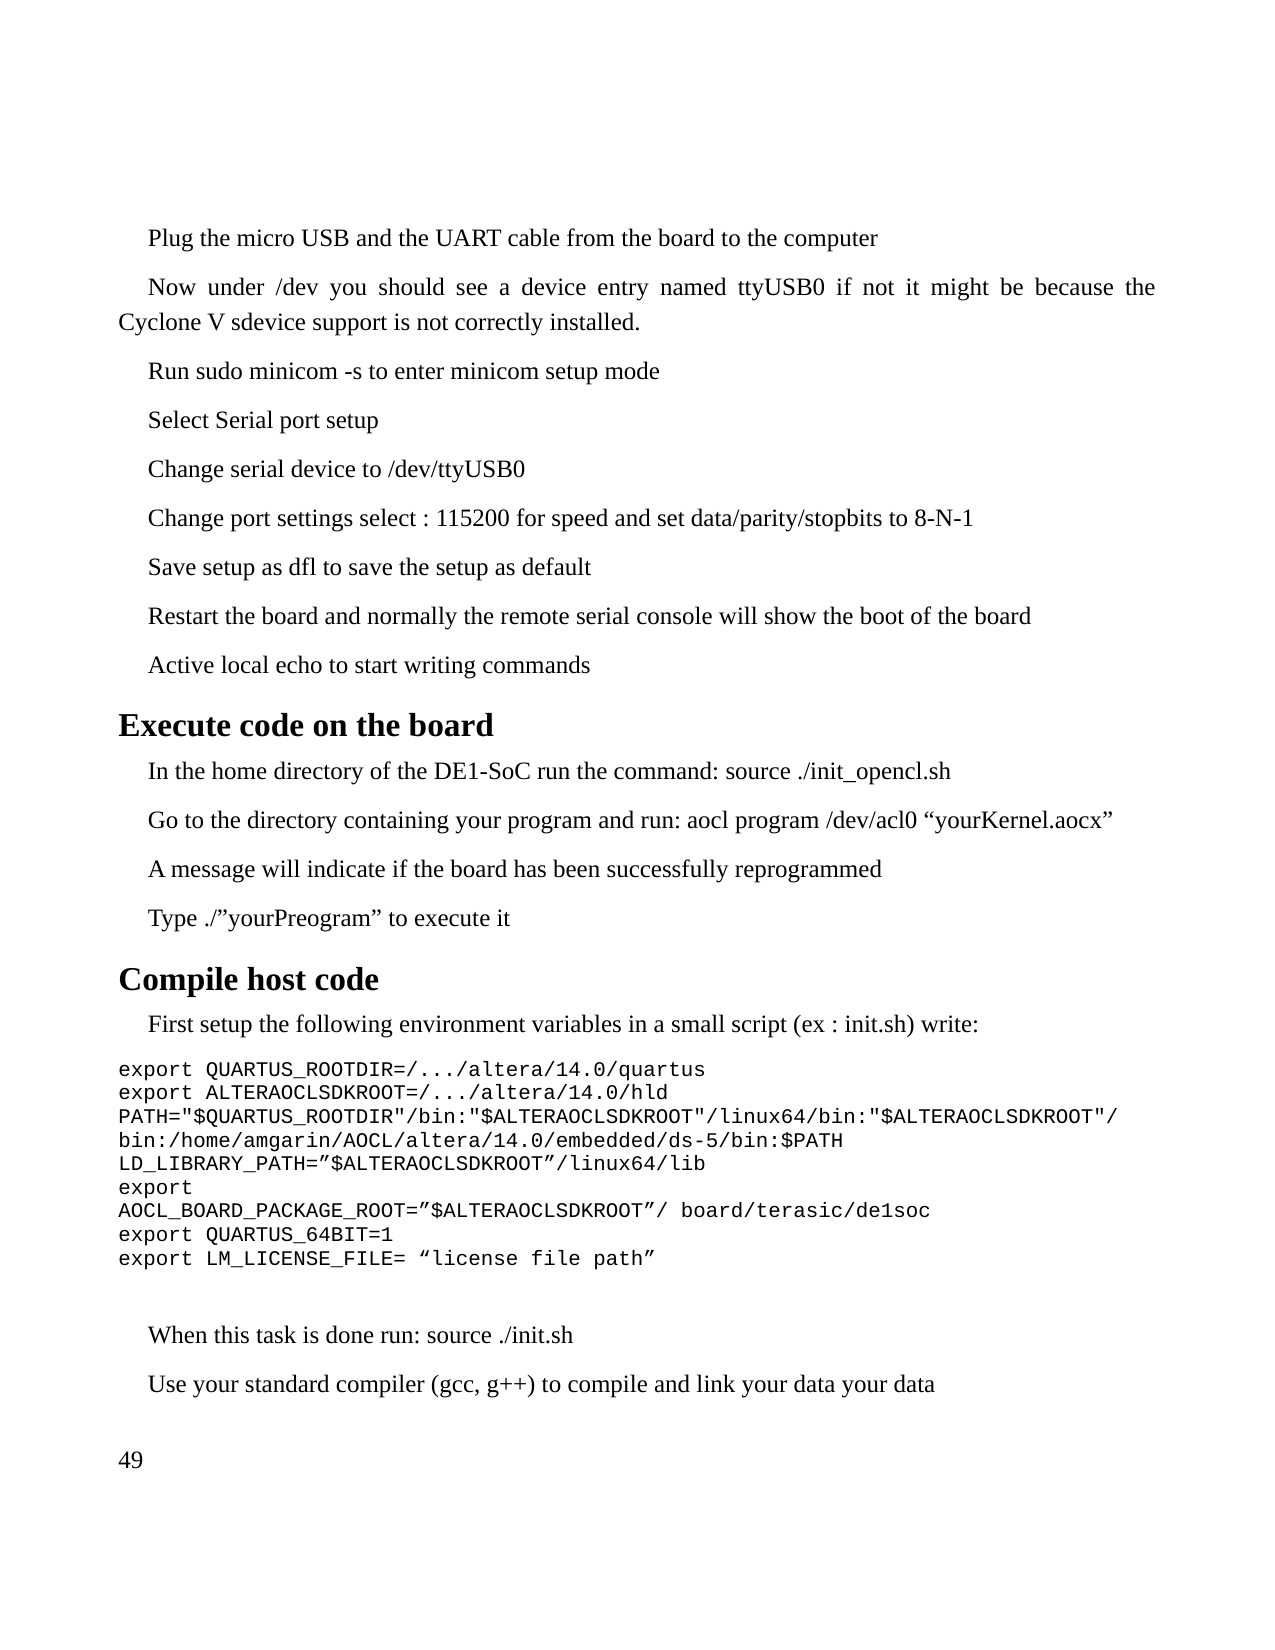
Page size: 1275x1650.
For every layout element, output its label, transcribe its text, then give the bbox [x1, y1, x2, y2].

text export QUARTUS_ROOTDIR=/.../altera/14.0/quartus [118, 1059, 1157, 1082]
text LD_LIBRARY_PATH=”$ALTERAOCLSDKROOT”/linux64/lib [118, 1153, 1157, 1177]
text A message will indicate if the board has been successfully reprogrammed [118, 854, 1157, 883]
text Change serial device to /dev/ttyUSB0 [118, 454, 1157, 483]
text Now under /dev you should see a device entry named ttyUSB0 if not it might be because the Cyclone V sdevice support is not correctly installed. [118, 272, 1157, 335]
text Change port settings select : 115200 for speed and set data/parity/stopbits to 8-N-1 [118, 503, 1157, 532]
text Go to the directory containing your program and run: aocl program /dev/acl0 “yourKernel.aocx” [118, 805, 1157, 834]
text AOCL_BOARD_PACKAGE_ROOT=”$ALTERAOCLSDKROOT”/ board/terasic/de1soc [118, 1201, 1157, 1224]
text Type ./”yourPreogram” to execute it [118, 903, 1157, 932]
text First setup the following environment variables in a small script (ex : init.sh) write: [118, 1009, 1157, 1038]
text In the home directory of the DE1-SoC run the command: source ./init_opencl.sh [118, 756, 1157, 785]
text export QUARTUS_64BIT=1 [118, 1224, 1157, 1248]
text Active local echo to start writing commands [118, 650, 1157, 679]
text Select Serial port setup [118, 405, 1157, 433]
text Restart the board and normally the remote serial console will show the boot of the board [118, 601, 1157, 630]
text Save setup as dfl to save the setup as default [118, 552, 1157, 581]
text Use your standard compiler (gcc, g++) to compile and link your data your data [118, 1369, 1157, 1398]
text Run sudo minicom -s to enter minicom setup mode [118, 356, 1157, 384]
subtitle Execute code on the board [118, 705, 1157, 744]
text PATH="$QUARTUS_ROOTDIR"/bin:"$ALTERAOCLSDKROOT"/linux64/bin:"$ALTERAOCLSDKROOT"/bin:/home/amgarin/AOCL/altera/14.0/embedded/ds-5/bin:$PATH [118, 1106, 1157, 1153]
text Plug the micro USB and the UART cable from the board to the computer [118, 223, 1157, 252]
text When this task is done run: source ./init.sh [118, 1321, 1157, 1349]
text export LM_LICENSE_FILE= “license file path” [118, 1248, 1157, 1271]
subtitle Compile host code [118, 959, 1157, 997]
text export [118, 1177, 1157, 1201]
text export ALTERAOCLSDKROOT=/.../altera/14.0/hld [118, 1082, 1157, 1106]
